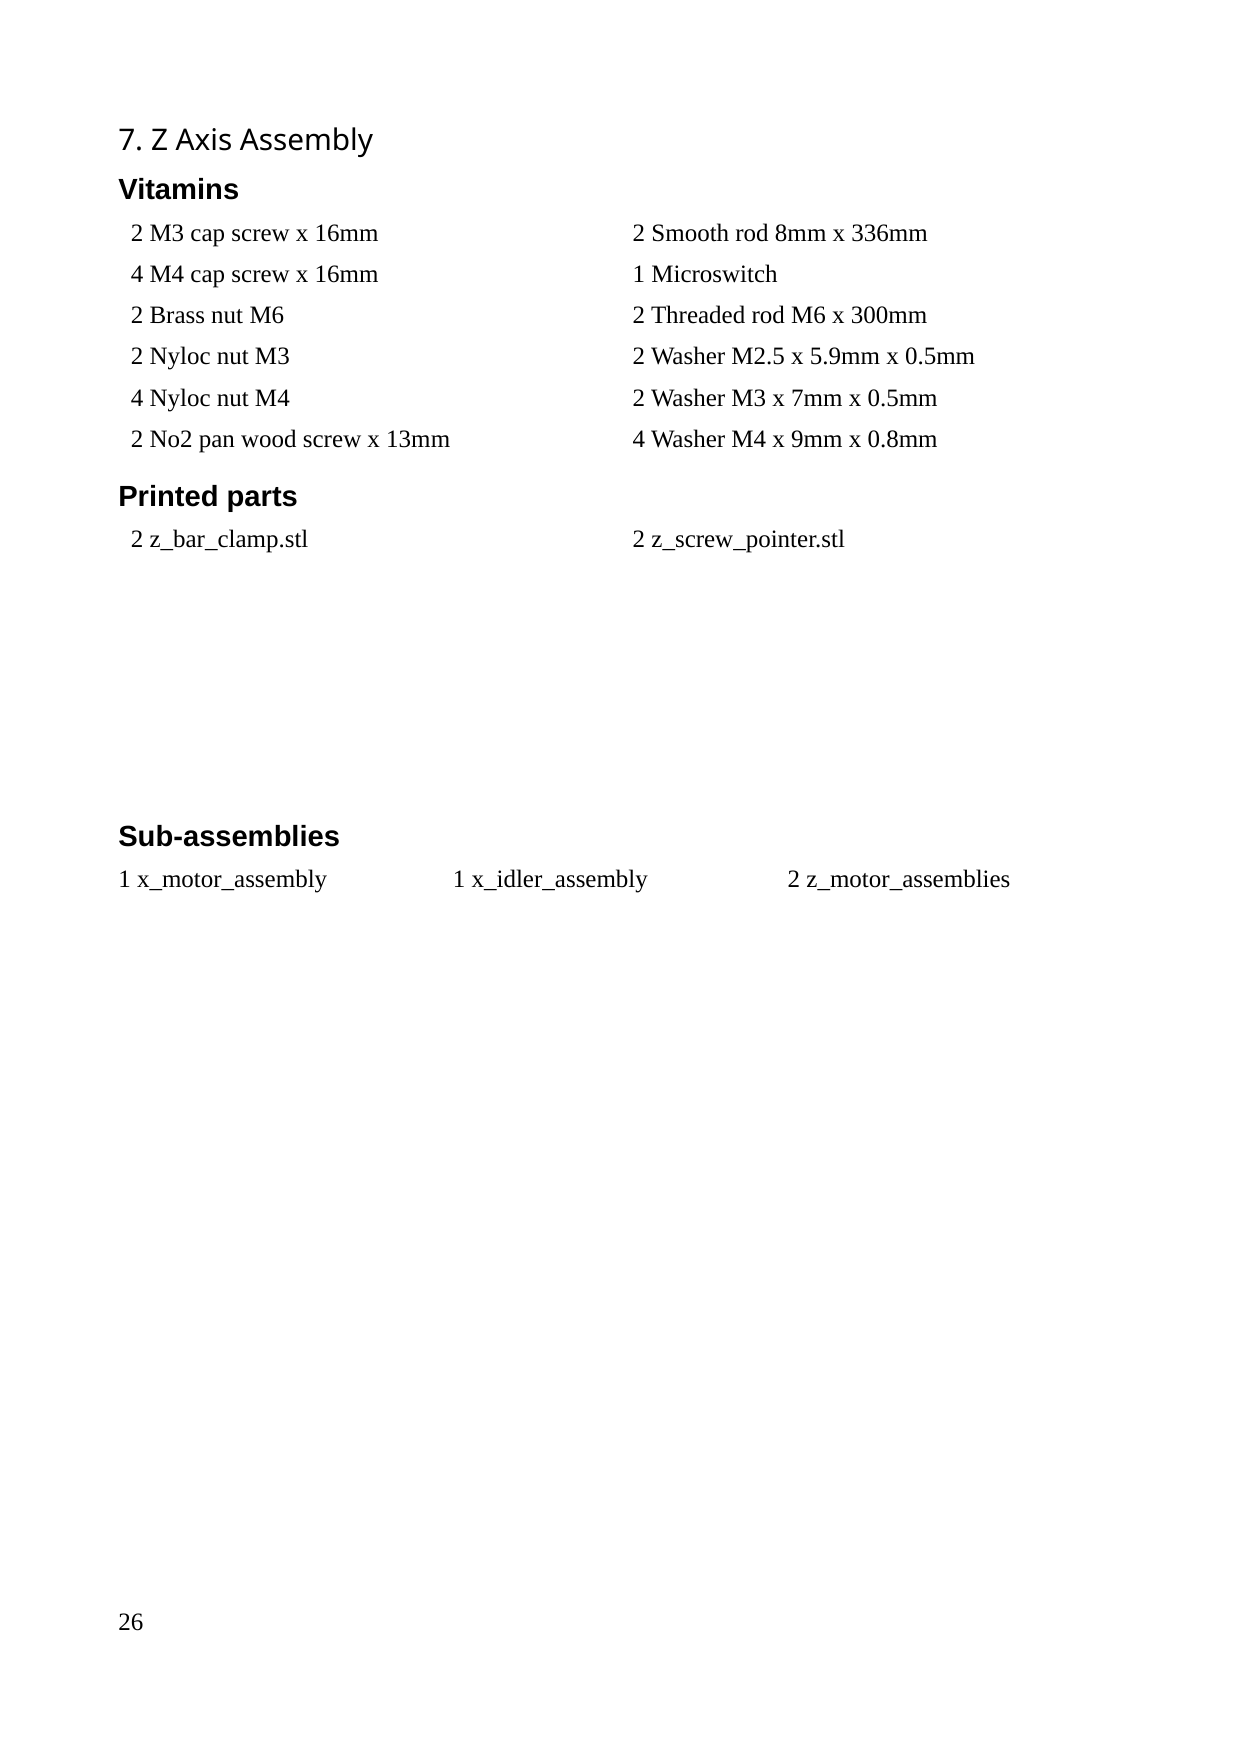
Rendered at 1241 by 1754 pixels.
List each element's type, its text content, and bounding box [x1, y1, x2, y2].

table_header 1 x_motor_assembly [118, 864, 453, 1217]
subtitle Printed parts [118, 479, 1122, 512]
subtitle Sub-assemblies [118, 819, 1122, 852]
subtitle Vitamins [118, 172, 1122, 206]
table_header 1 x_idler_assembly [453, 864, 787, 1217]
subtitle Z Axis Assembly [118, 118, 1122, 158]
table_header 2 Smooth rod 8mm x 336mm 1 Microswitch 2 Threaded rod M6 x 300mm 2 Washer M2.5 x 5.9mm x 0.5mm 2 Washer M3 x 7mm x 0.5mm 4 Washer M4 x 9mm x 0.8mm [620, 218, 1122, 465]
table_header 2 M3 cap screw x 16mm 4 M4 cap screw x 16mm 2 Brass nut M6 2 Nyloc nut M3 4 Nyloc nut M4 2 No2 pan wood screw x 13mm [118, 218, 620, 465]
table_header 2 z_motor_assemblies [788, 864, 1122, 1217]
table_header 2 z_screw_pointer.stl [620, 524, 1122, 805]
table_header 2 z_bar_clamp.stl [118, 524, 620, 805]
